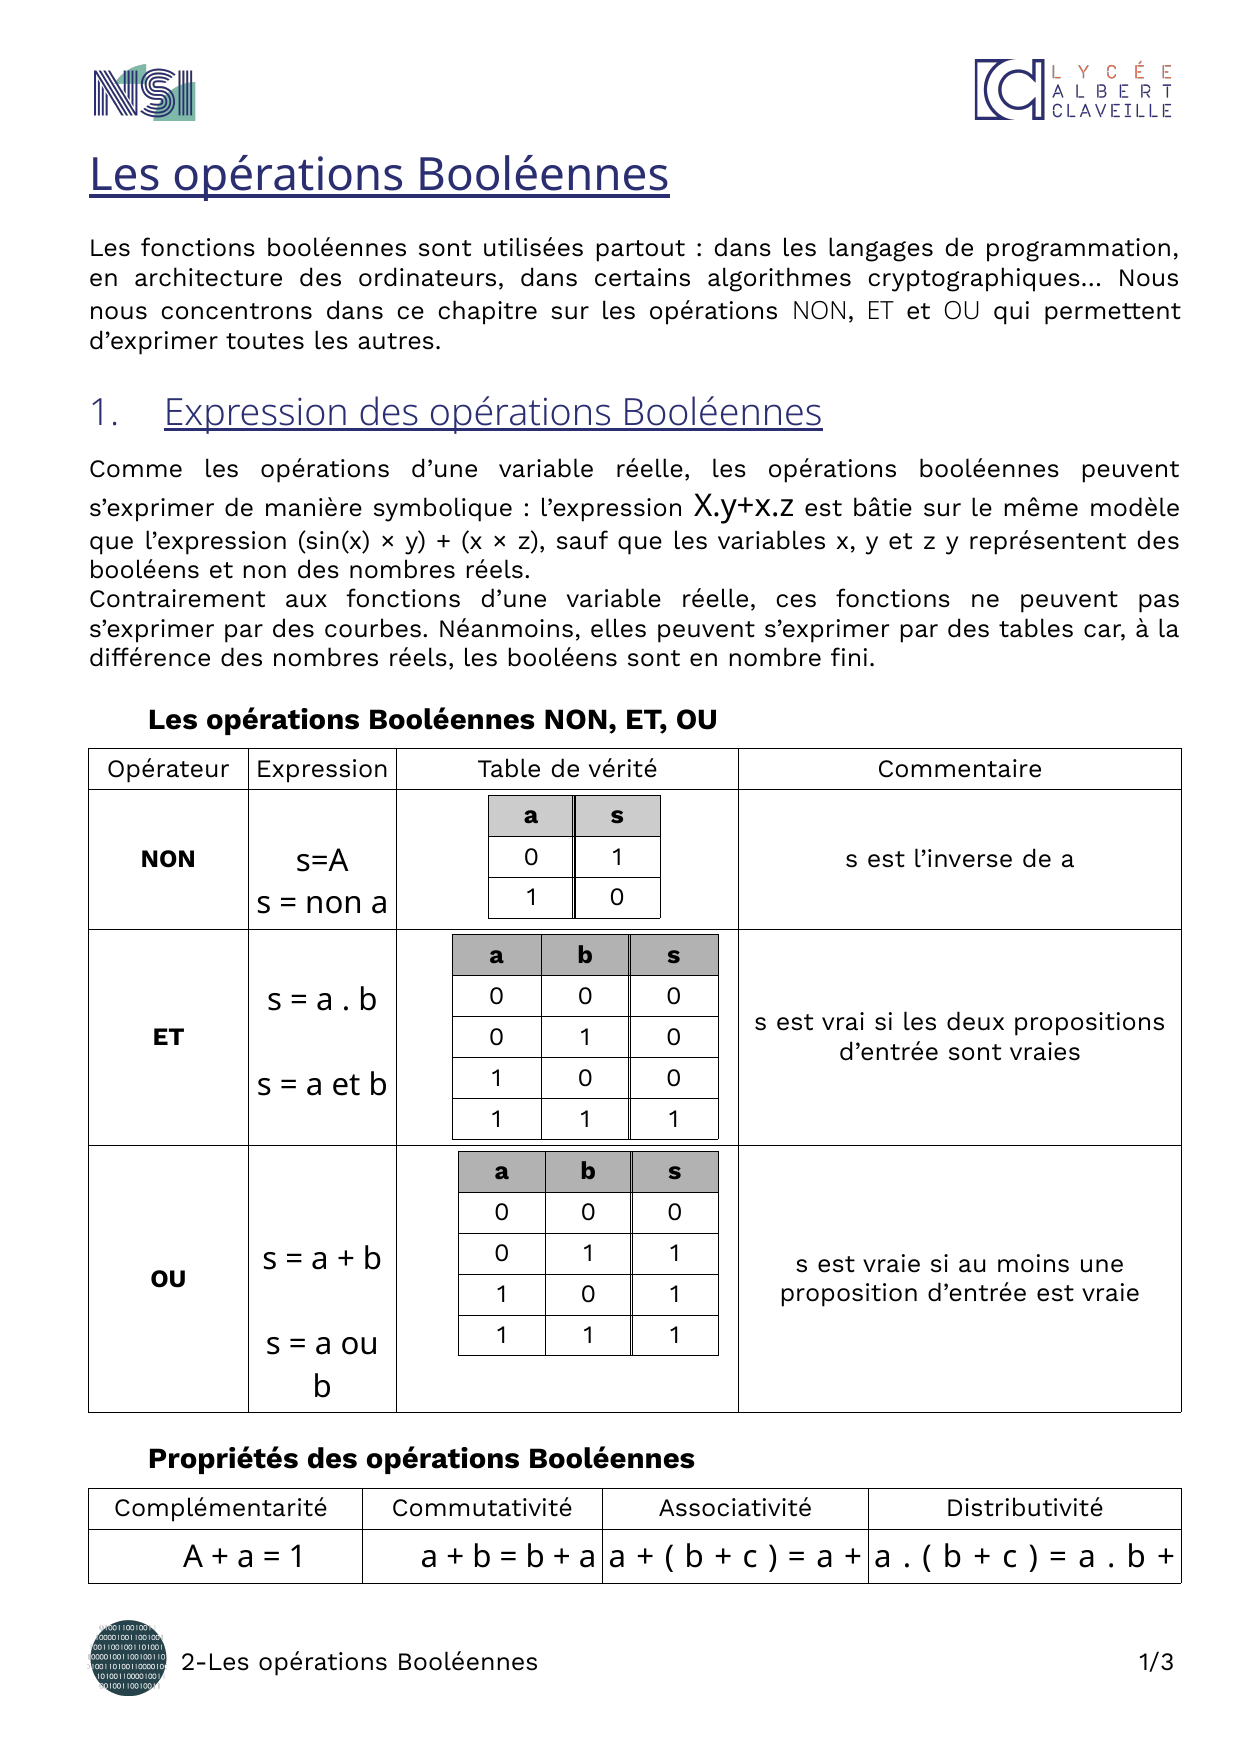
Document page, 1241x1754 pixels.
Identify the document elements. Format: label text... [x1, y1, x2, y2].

subtitle Les opérations Booléennes [88, 142, 1181, 204]
table_cell a + b = b + a [363, 1530, 602, 1583]
table_cell 0 [542, 1058, 628, 1098]
table_cell 1 [633, 1316, 718, 1355]
table_cell a . ( b + c ) = a . b + [869, 1530, 1181, 1583]
table_cell 0 [453, 976, 541, 1016]
picture [87, 1620, 168, 1696]
table_cell 0 [631, 1017, 718, 1057]
table_cell 0 [542, 976, 628, 1016]
table_cell 1 [542, 1017, 628, 1057]
table_cell 1 [489, 878, 572, 918]
table_cell OU [89, 1146, 248, 1412]
table_header s [576, 796, 660, 836]
table_cell 1 [459, 1316, 545, 1355]
table_cell s = a . b s = a et b [249, 930, 396, 1145]
table_header Associativité [603, 1489, 868, 1528]
subtitle Expression des opérations Booléennes [88, 385, 1181, 436]
table_cell 1 [633, 1234, 718, 1273]
table_cell 1 [546, 1234, 630, 1273]
table_cell s est l’inverse de a [739, 790, 1181, 928]
table_cell 0 [546, 1193, 630, 1233]
table_header Expression [249, 749, 396, 789]
table_header Distributivité [869, 1489, 1181, 1528]
table_cell [397, 790, 738, 928]
table_cell 0 [546, 1275, 630, 1314]
table_cell 0 [489, 837, 572, 877]
text Les fonctions booléennes sont utilisées partout : dans les langages de programmation, en architecture des ordinateurs, dans certains algorithmes cryptographiques… Nous nous concentrons dans ce chapitre sur les opérations NON, ET et OU qui permettent d’exprimer toutes les autres. [88, 233, 1181, 356]
table_header b [546, 1152, 630, 1192]
table_header b [542, 935, 628, 975]
table_cell [397, 1146, 738, 1412]
table_header Commentaire [739, 749, 1181, 789]
table_cell ET [89, 930, 248, 1145]
table_cell 0 [453, 1017, 541, 1057]
table_header s [631, 935, 718, 975]
picture [94, 64, 196, 121]
table_header Opérateur [89, 749, 248, 789]
table_cell 1 [542, 1099, 628, 1139]
picture [974, 59, 1172, 120]
table_header Commutativité [363, 1489, 602, 1528]
table_cell NON [89, 790, 248, 928]
table_cell 1 [631, 1099, 718, 1139]
table_cell A + a = 1 [89, 1530, 362, 1583]
table_cell 0 [576, 878, 660, 918]
table_header Complémentarité [89, 1489, 362, 1528]
table_cell s est vrai si les deux propositions d’entrée sont vraies [739, 930, 1181, 1145]
table_header a [459, 1152, 545, 1192]
table_cell 1 [459, 1275, 545, 1314]
table_cell 0 [631, 1058, 718, 1098]
subtitle Les opérations Booléennes NON, ET, OU [148, 702, 1181, 736]
table_cell 1 [576, 837, 660, 877]
table_cell 1 [546, 1316, 630, 1355]
table_cell 0 [633, 1193, 718, 1233]
table_header a [489, 796, 572, 836]
table_cell s = a + b s = a ou b [249, 1146, 396, 1412]
table_header Table de vérité [397, 749, 738, 789]
table_header a [453, 935, 541, 975]
table_cell 0 [459, 1193, 545, 1233]
text Comme les opérations d’une variable réelle, les opérations booléennes peuvent s’exprimer de manière symbolique : l’expression X.y+x.z est bâtie sur le même modèle que l’expression (sin(x) × y) + (x × z), sauf que les variables x, y et z y représentent des booléens et non des nombres réels. [88, 454, 1181, 585]
table_cell 1 [633, 1275, 718, 1314]
table_cell 1 [453, 1058, 541, 1098]
table_cell s est vraie si au moins une proposition d’entrée est vraie [739, 1146, 1181, 1412]
text Contrairement aux fonctions d’une variable réelle, ces fonctions ne peuvent pas s’exprimer par des courbes. Néanmoins, elles peuvent s’exprimer par des tables car, à la différence des nombres réels, les booléens sont en nombre fini. [88, 585, 1181, 673]
table_cell 1 [453, 1099, 541, 1139]
table_header s [633, 1152, 718, 1192]
table_cell s=A s = non a [249, 790, 396, 928]
table_cell a + ( b + c ) = a + [603, 1530, 868, 1583]
subtitle Propriétés des opérations Booléennes [148, 1442, 1181, 1476]
table_cell [397, 930, 738, 1145]
table_cell 0 [459, 1234, 545, 1273]
table_cell 0 [631, 976, 718, 1016]
